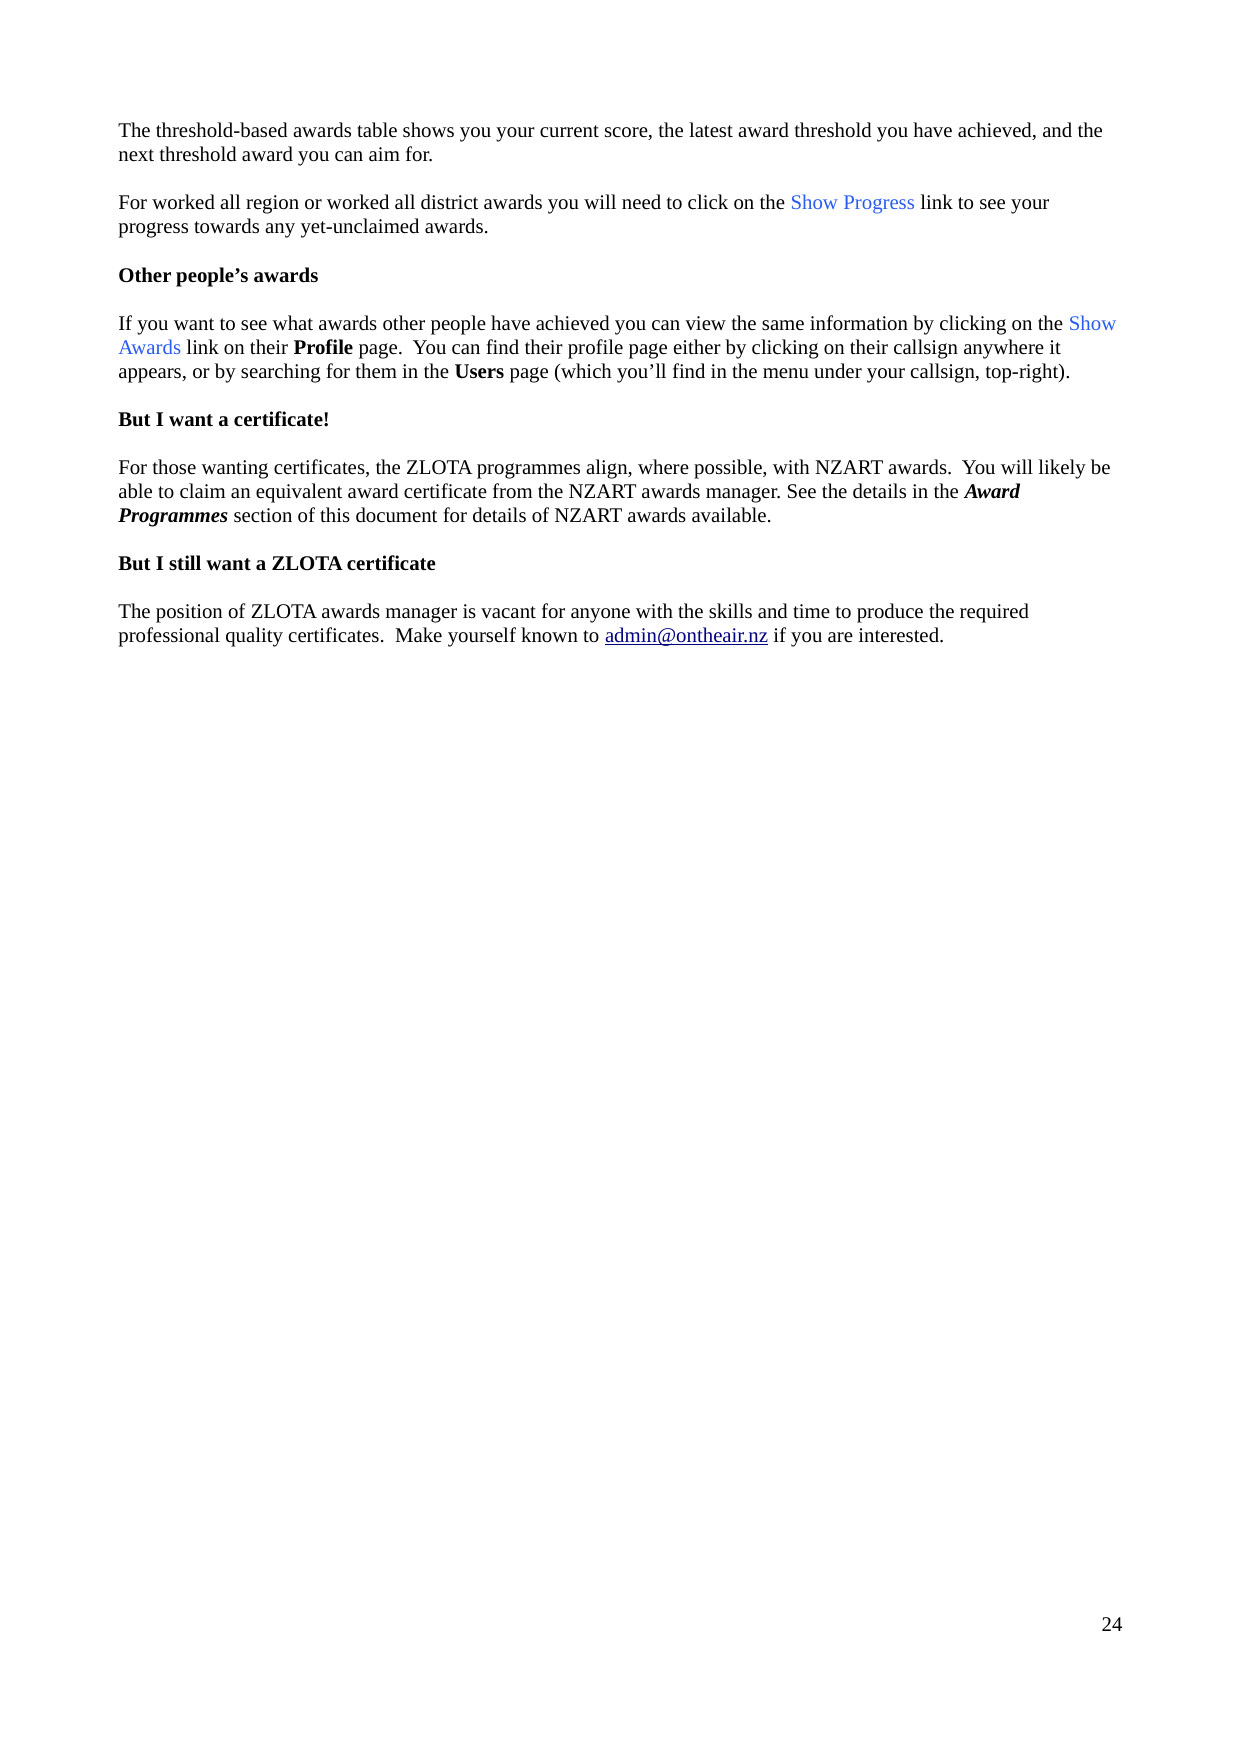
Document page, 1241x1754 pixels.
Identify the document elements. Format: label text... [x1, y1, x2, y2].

text Other people’s awards [118, 262, 1122, 287]
text But I still want a ZLOTA certificate [118, 551, 1122, 575]
text But I want a certificate! [118, 407, 1122, 431]
text If you want to see what awards other people have achieved you can view the same information by clicking on the Show Awards link on their Profile page. You can find their profile page either by clicking on their callsign anywhere it appears, or by searching for them in the Users page (which you’ll find in the menu under your callsign, top-right). [118, 311, 1122, 383]
text The position of ZLOTA awards manager is vacant for anyone with the skills and time to produce the required professional quality certificates. Make yourself known to admin@ontheair.nz if you are interested. [118, 599, 1122, 647]
text The threshold-based awards table shows you your current score, the latest award threshold you have achieved, and the next threshold award you can aim for. [118, 118, 1122, 166]
text For worked all region or worked all district awards you will need to click on the Show Progress link to see your progress towards any yet-unclaimed awards. [118, 190, 1122, 238]
text For those wanting certificates, the ZLOTA programmes align, where possible, with NZART awards. You will likely be able to claim an equivalent award certificate from the NZART awards manager. See the details in the Award Programmes section of this document for details of NZART awards available. [118, 455, 1122, 527]
